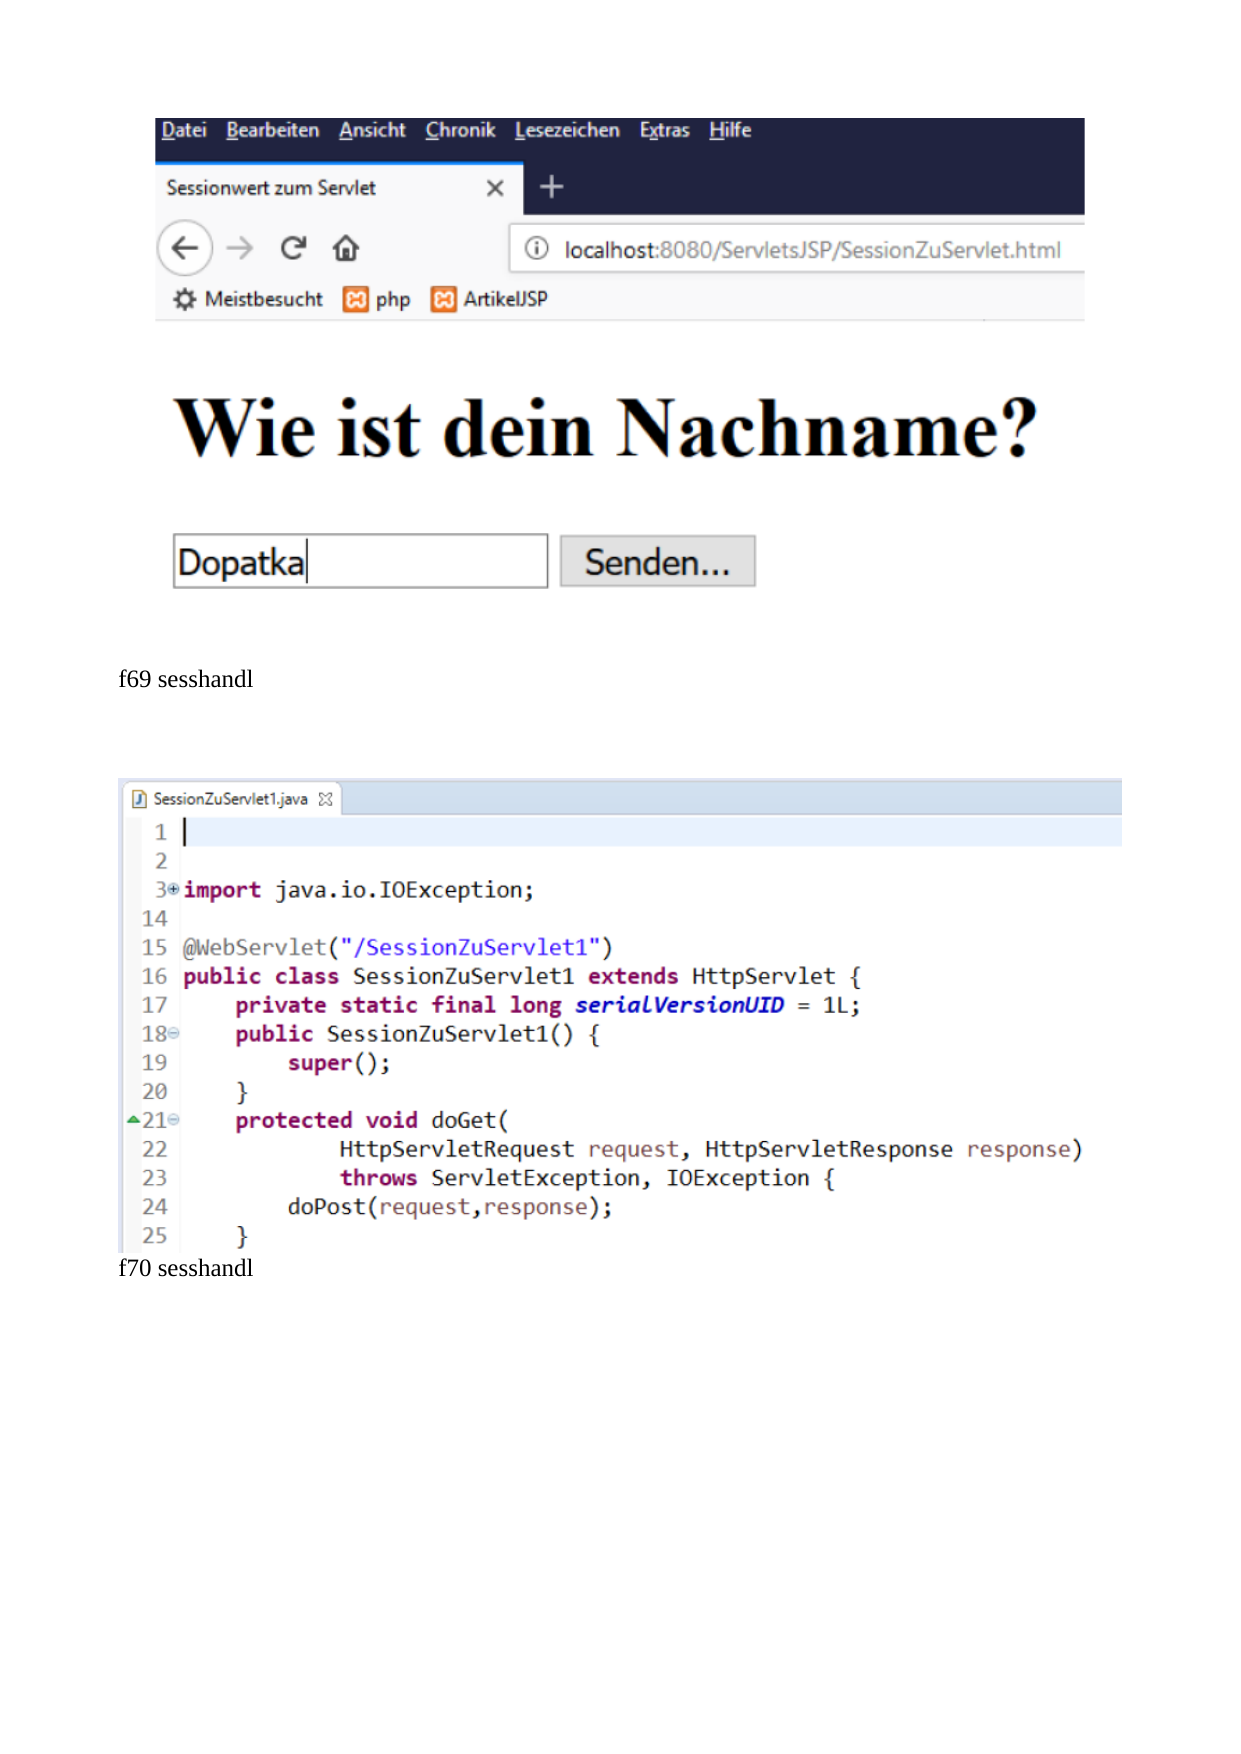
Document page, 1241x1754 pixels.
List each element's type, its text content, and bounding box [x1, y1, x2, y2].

picture [155, 118, 1085, 664]
text f69 sesshandl [118, 118, 1122, 693]
picture [118, 778, 1122, 1253]
text f70 sesshandl [118, 1253, 1122, 1282]
